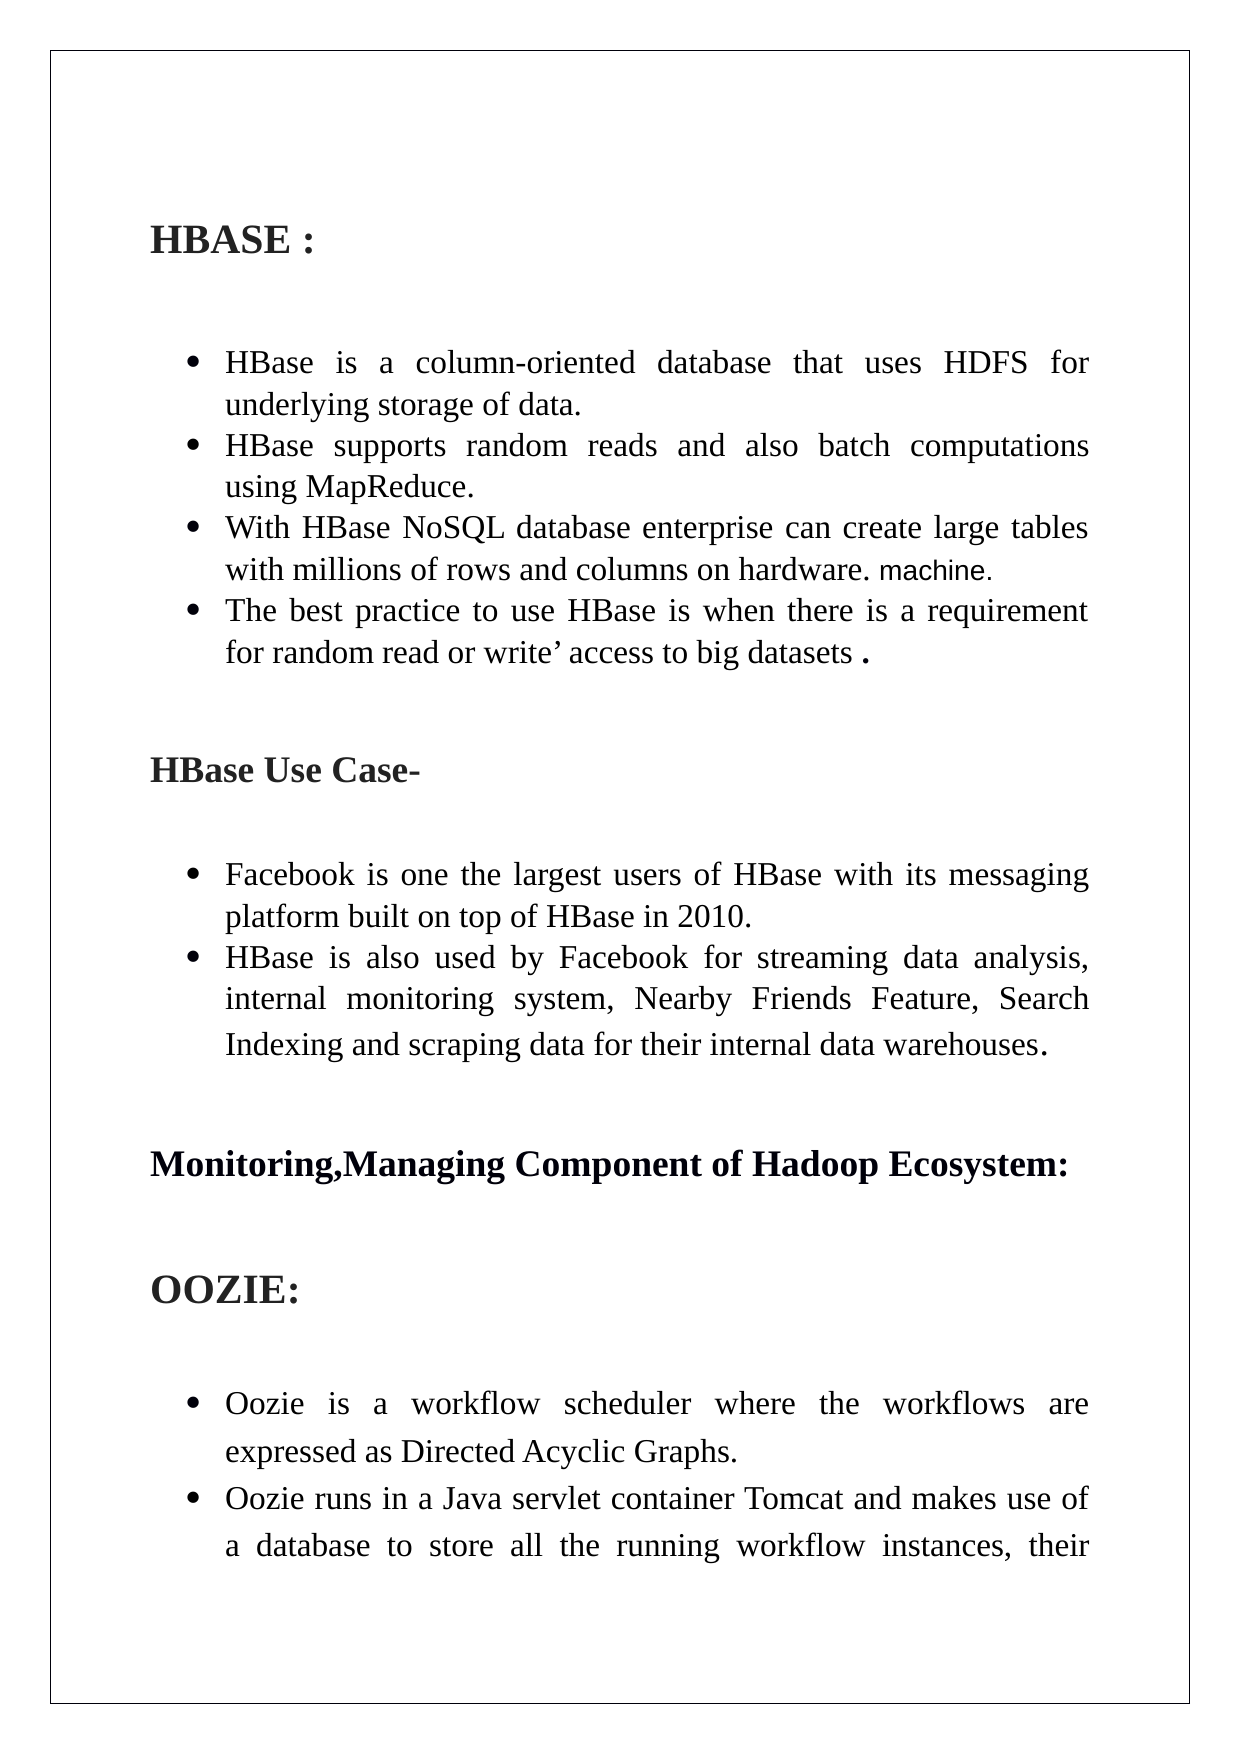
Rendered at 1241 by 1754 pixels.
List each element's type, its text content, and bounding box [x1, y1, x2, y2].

list HBase is also used by Facebook for streaming data analysis, internal monitoring system, Nearby Friends Feature, Search Indexing and scraping data for their internal data warehouses. [187, 937, 1090, 1063]
subtitle HBase Use Case- [150, 748, 1090, 791]
list Oozie runs in a Java servlet container Tomcat and makes use of a database to store all the running workflow instances, their [187, 1470, 1090, 1564]
list Facebook is one the largest users of HBase with its messaging platform built on top of HBase in 2010. [187, 854, 1090, 934]
subtitle OOZIE: [150, 1265, 1090, 1313]
list HBase supports random reads and also batch computations using MapReduce. [187, 425, 1090, 505]
subtitle HBASE : [150, 214, 1090, 262]
list ​Oozie is a workflow scheduler where the workflows are expressed as Directed Acyclic Graphs. [187, 1376, 1090, 1470]
list With HBase NoSQL database enterprise can create large tables with millions of rows and columns on hardware. machine. [187, 508, 1090, 587]
list HBase is a column-oriented database that uses HDFS for underlying storage of data. [187, 342, 1090, 422]
list The best practice to use HBase is when there is a requirement for random read or write’ access to big datasets . [187, 591, 1090, 670]
text Monitoring,Managing Component of Hadoop Ecosystem: [150, 1142, 1090, 1185]
